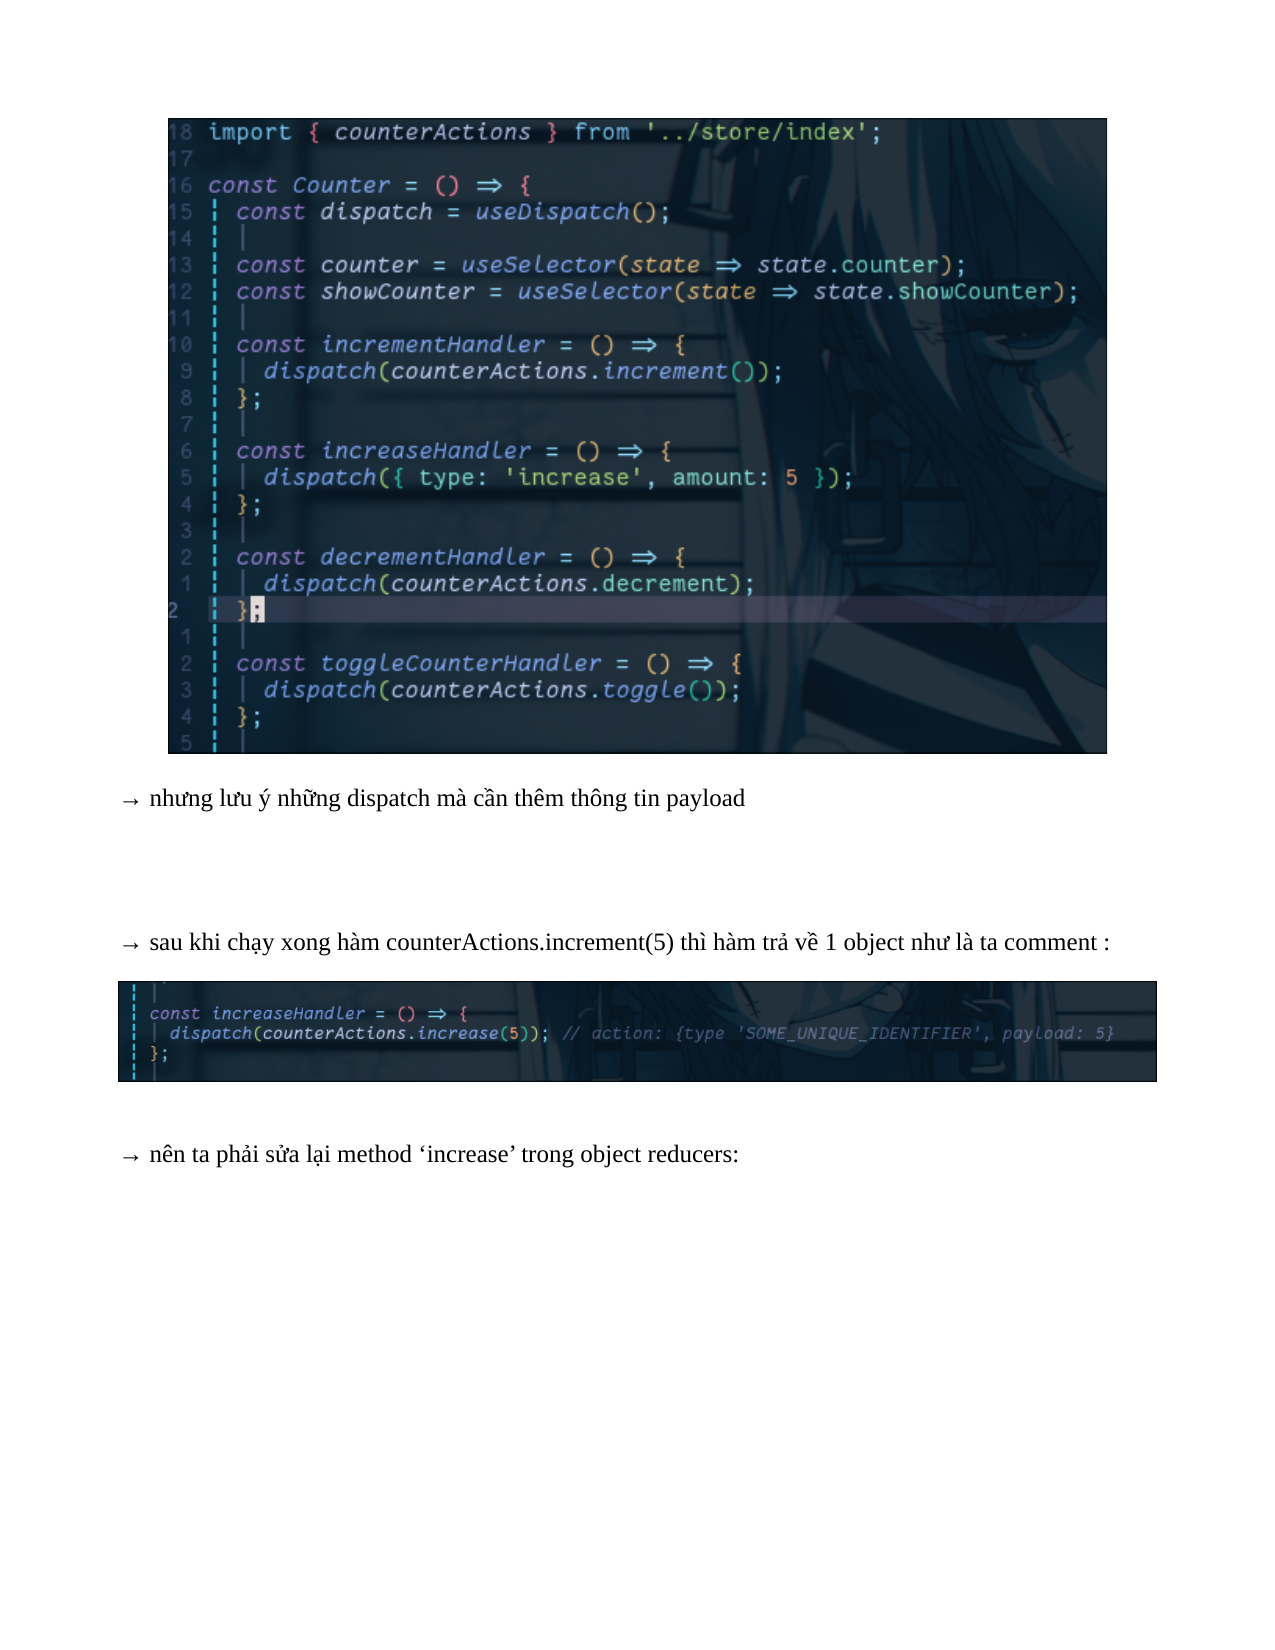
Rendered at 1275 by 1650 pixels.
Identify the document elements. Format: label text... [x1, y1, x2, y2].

picture [168, 118, 1108, 754]
text → nhưng lưu ý những dispatch mà cần thêm thông tin payload [118, 783, 1157, 812]
picture [118, 981, 1157, 1082]
text → nên ta phải sửa lại method ‘increase’ trong object reducers: [118, 1139, 1157, 1167]
text → sau khi chạy xong hàm counterActions.increment(5) thì hàm trả về 1 object như là ta comment : [118, 927, 1157, 955]
